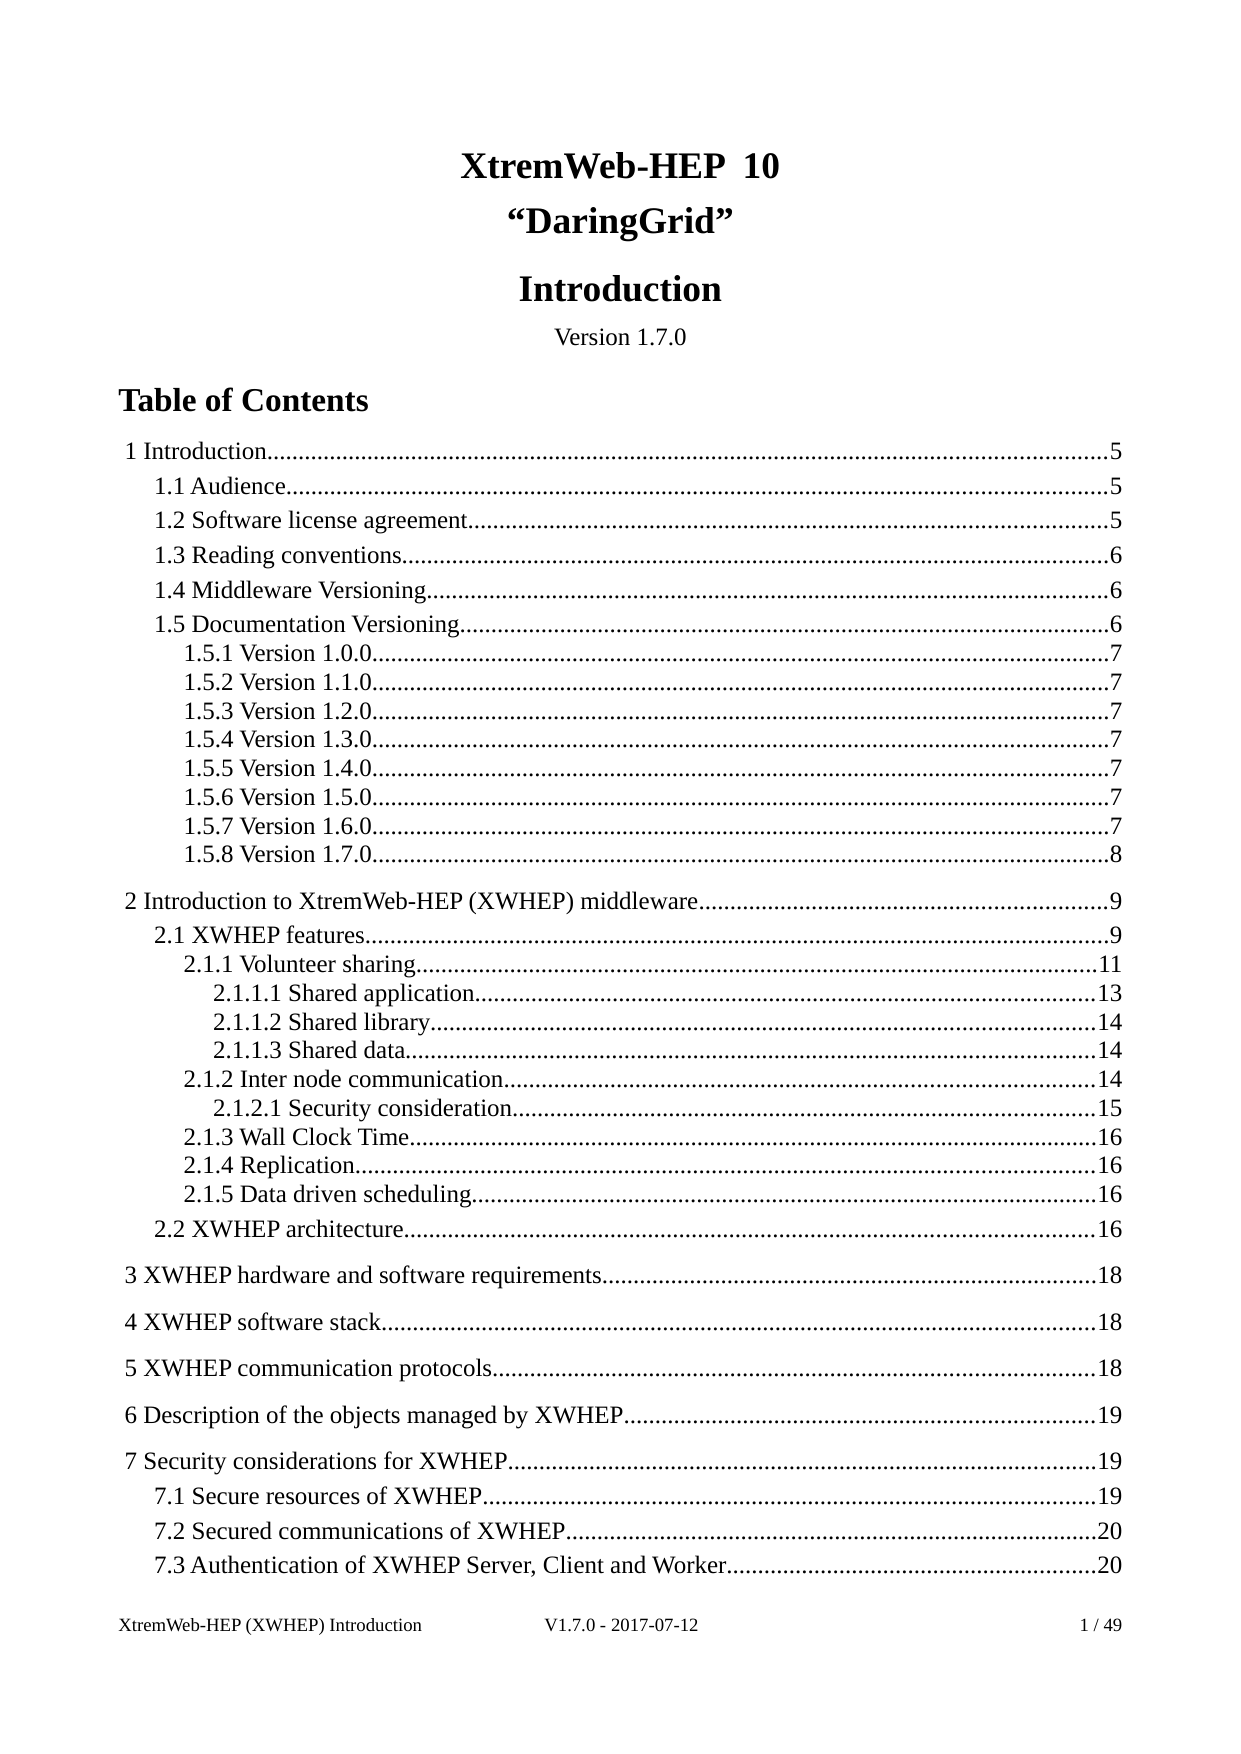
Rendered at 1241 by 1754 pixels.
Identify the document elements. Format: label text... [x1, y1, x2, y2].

text 2.1.3 Wall Clock Time 16 [177, 1122, 1122, 1151]
text 7.2 Secured communications of XWHEP 20 [148, 1516, 1122, 1544]
text 1.5.2 Version 1.1.0 7 [177, 667, 1122, 696]
text 2.1.4 Replication 16 [177, 1151, 1122, 1179]
text 1 Introduction 5 [118, 436, 1122, 465]
text 1.3 Reading conventions 6 [148, 540, 1122, 569]
text 1.1 Audience 5 [148, 471, 1122, 499]
text 1.5 Documentation Versioning 6 [148, 609, 1122, 638]
text 1.5.1 Version 1.0.0 7 [177, 638, 1122, 667]
text 3 XWHEP hardware and software requirements 18 [118, 1261, 1122, 1289]
text 2.1.1.3 Shared data 14 [207, 1036, 1122, 1064]
text 1.5.8 Version 1.7.0 8 [177, 839, 1122, 868]
subtitle XtremWeb-HEP 10 [118, 143, 1122, 186]
text 1.5.4 Version 1.3.0 7 [177, 724, 1122, 753]
text 2.1.2 Inter node communication 14 [177, 1064, 1122, 1093]
text 1.5.5 Version 1.4.0 7 [177, 753, 1122, 782]
text 1.5.6 Version 1.5.0 7 [177, 782, 1122, 811]
text 1.5.7 Version 1.6.0 7 [177, 811, 1122, 839]
text 7.1 Secure resources of XWHEP 19 [148, 1481, 1122, 1510]
text Version 1.7.0 [118, 322, 1122, 351]
text 2.2 XWHEP architecture 16 [148, 1214, 1122, 1243]
text “DaringGrid” [118, 199, 1122, 242]
text 2.1.1 Volunteer sharing 11 [177, 949, 1122, 978]
text 2.1.1.1 Shared application 13 [207, 978, 1122, 1007]
text 4 XWHEP software stack 18 [118, 1307, 1122, 1336]
text 7.3 Authentication of XWHEP Server, Client and Worker 20 [148, 1550, 1122, 1579]
text 1.5.3 Version 1.2.0 7 [177, 696, 1122, 724]
subtitle Introduction [118, 267, 1122, 310]
text 5 XWHEP communication protocols 18 [118, 1353, 1122, 1382]
text 2.1.1.2 Shared library 14 [207, 1007, 1122, 1036]
text 2.1.5 Data driven scheduling 16 [177, 1179, 1122, 1208]
text 1.2 Software license agreement 5 [148, 505, 1122, 534]
text 7 Security considerations for XWHEP 19 [118, 1446, 1122, 1475]
text 2 Introduction to XtremWeb-HEP (XWHEP) middleware 9 [118, 886, 1122, 915]
text 2.1.2.1 Security consideration 15 [207, 1093, 1122, 1122]
text 2.1 XWHEP features 9 [148, 921, 1122, 949]
text 1.4 Middleware Versioning 6 [148, 575, 1122, 603]
text 6 Description of the objects managed by XWHEP 19 [118, 1400, 1122, 1429]
subtitle Table of Contents [118, 380, 1122, 418]
